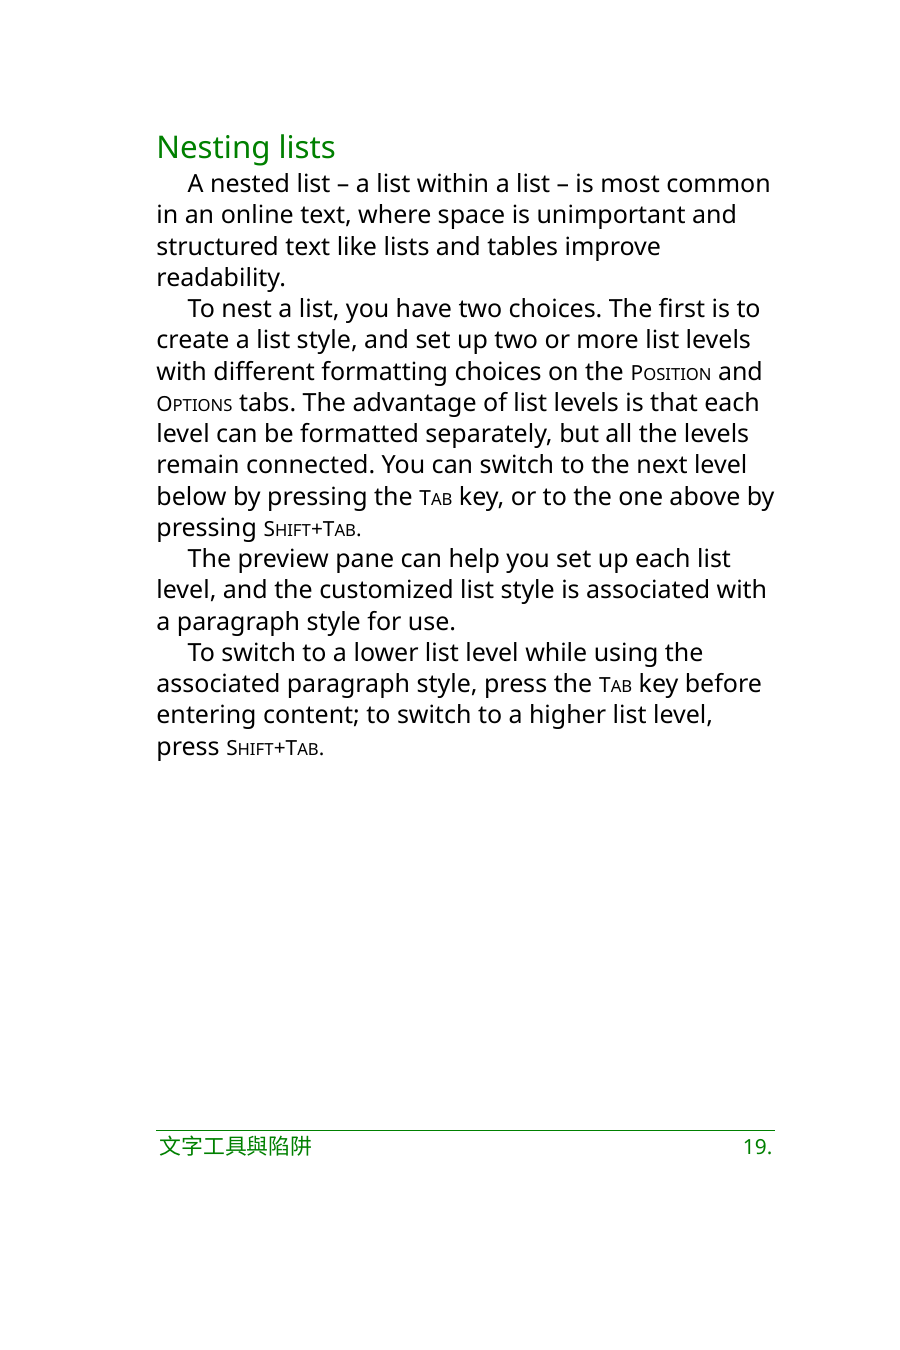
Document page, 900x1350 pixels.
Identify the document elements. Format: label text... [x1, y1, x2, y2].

text A nested list – a list within a list – is most common in an online text, where space is unimportant and structured text like lists and tables improve readability. [156, 168, 775, 293]
subtitle Nesting lists [156, 125, 775, 168]
text To switch to a lower list level while using the associated paragraph style, press the Tab key before entering content; to switch to a higher list level, press Shift+Tab. [156, 636, 775, 761]
text To nest a list, you have two choices. The first is to create a list style, and set up two or more list levels with different formatting choices on the Position and Options tabs. The advantage of list levels is that each level can be formatted separately, but all the levels remain connected. You can switch to the next level below by pressing the Tab key, or to the one above by pressing Shift+Tab. [156, 293, 775, 543]
text The preview pane can help you set up each list level, and the customized list style is associated with a paragraph style for use. [156, 543, 775, 636]
